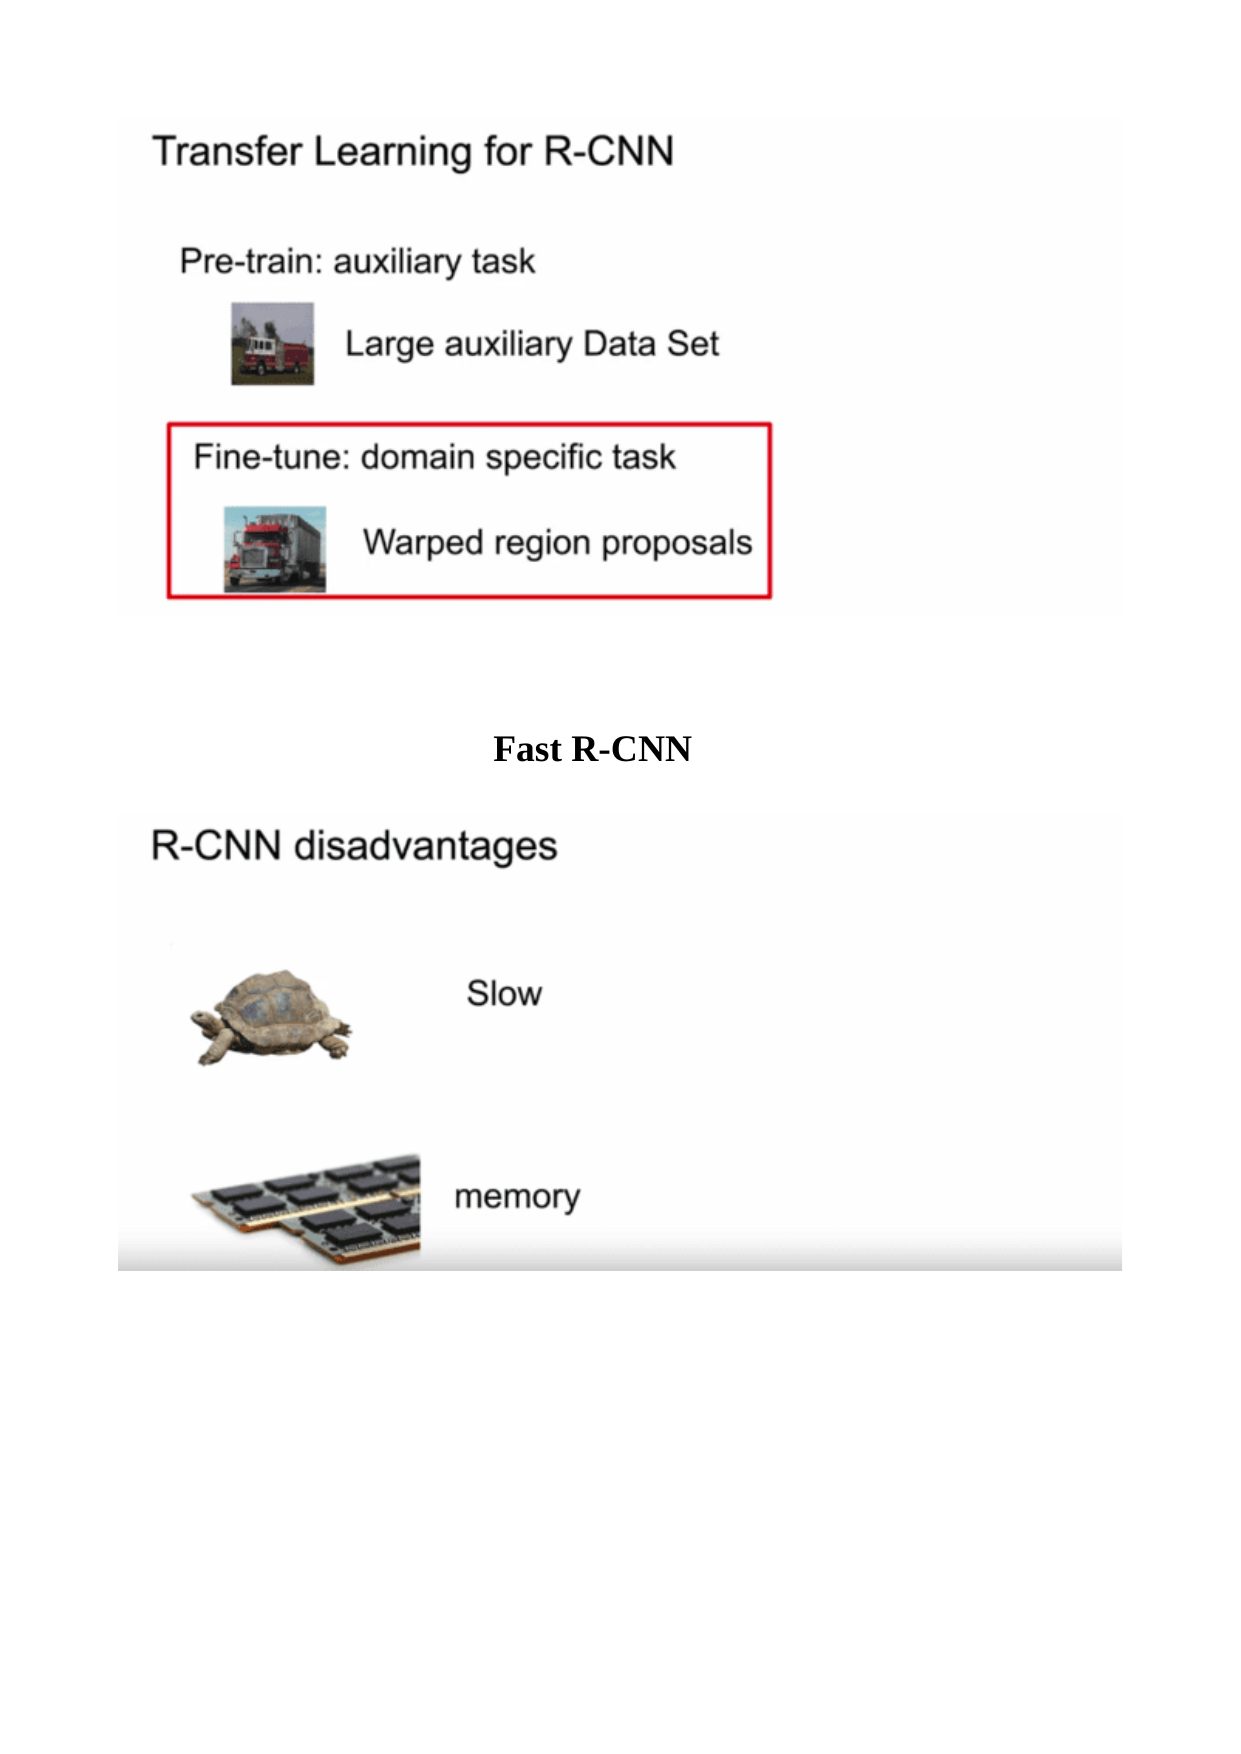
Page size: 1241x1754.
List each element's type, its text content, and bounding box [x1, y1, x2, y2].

picture [118, 118, 1123, 616]
subtitle Fast R-CNN [118, 727, 1122, 770]
picture [118, 811, 1123, 1271]
